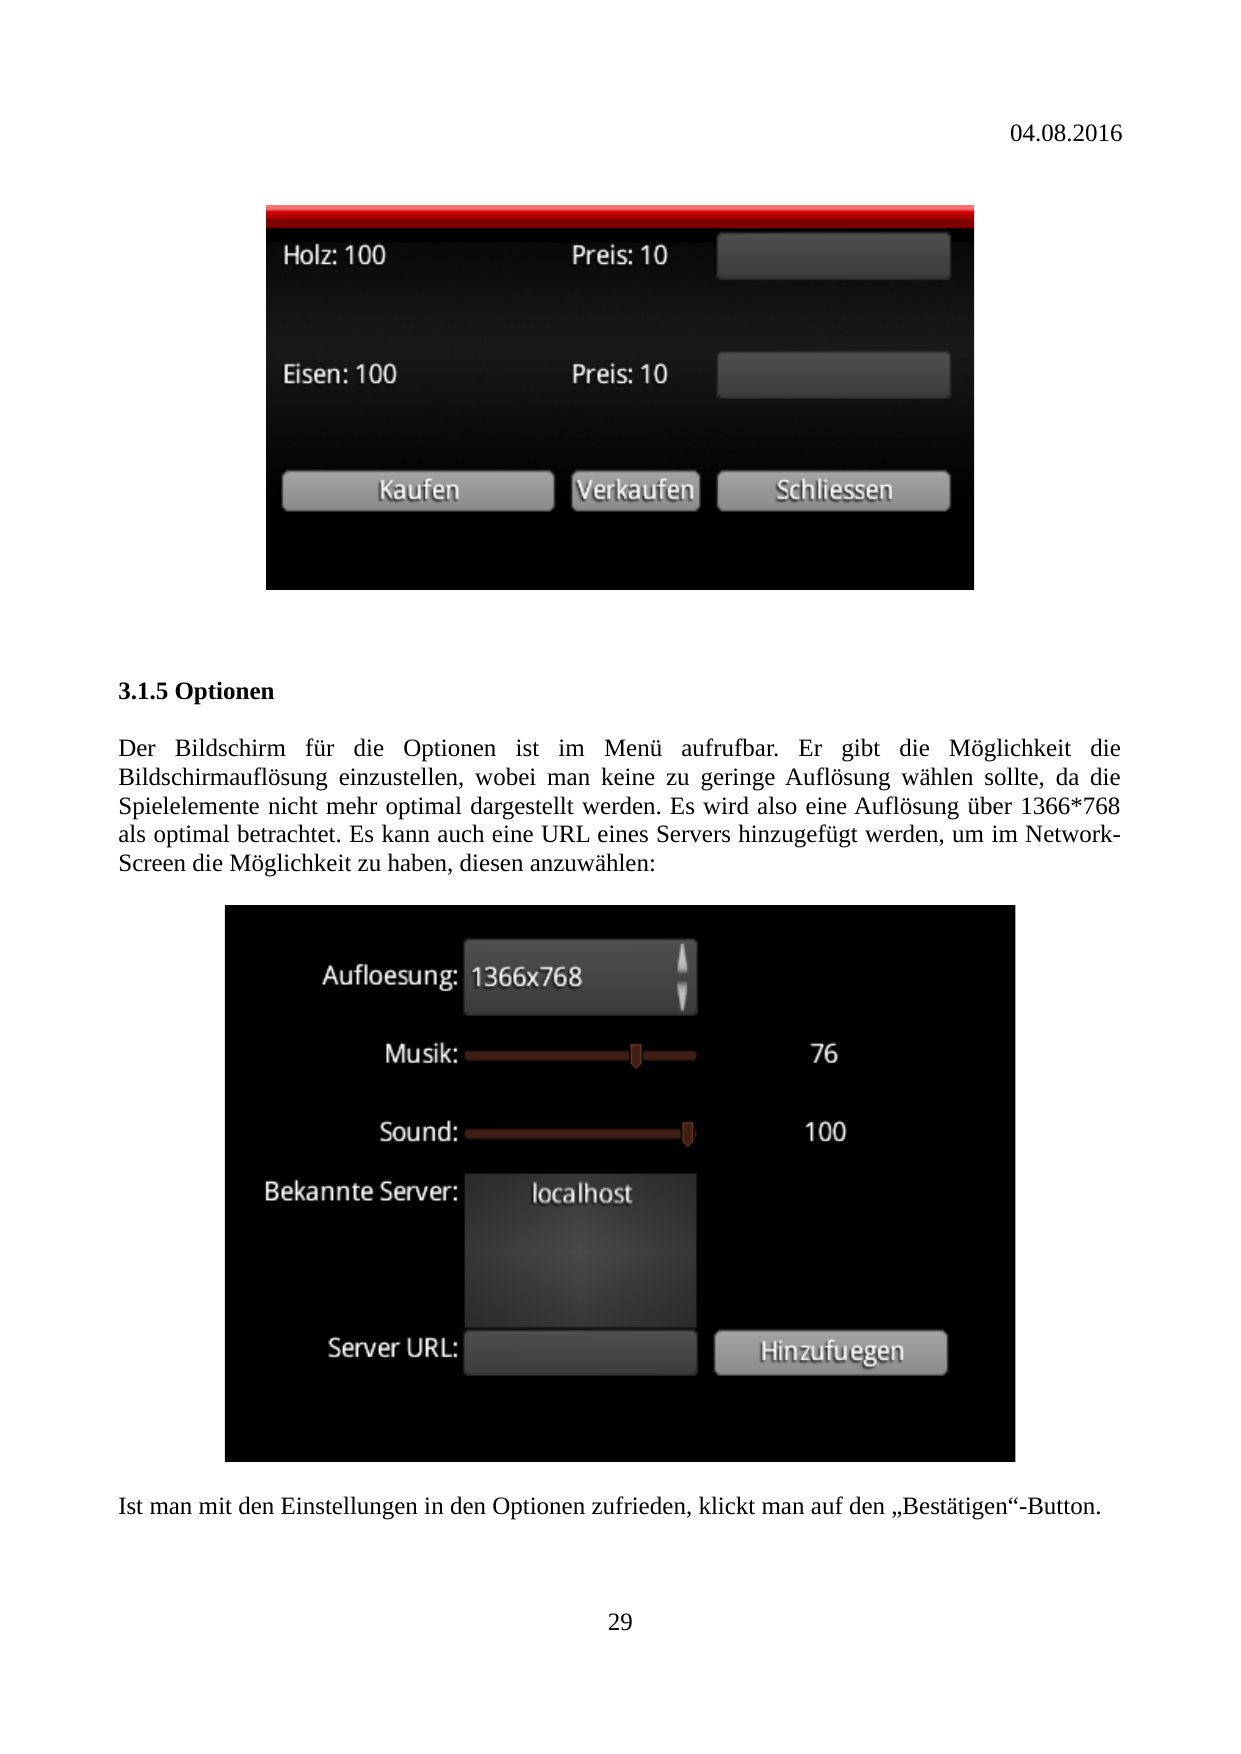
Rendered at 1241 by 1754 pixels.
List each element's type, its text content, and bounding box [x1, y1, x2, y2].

picture [224, 905, 1016, 1462]
picture [266, 205, 975, 590]
text Der Bildschirm für die Optionen ist im Menü aufrufbar. Er gibt die Möglichkeit die Bildschirmauflösung einzustellen, wobei man keine zu geringe Auflösung wählen sollte, da die Spielelemente nicht mehr optimal dargestellt werden. Es wird also eine Auflösung über 1366*768 als optimal betrachtet. Es kann auch eine URL eines Servers hinzugefügt werden, um im Network-Screen die Möglichkeit zu haben, diesen anzuwählen: [118, 733, 1122, 877]
text Ist man mit den Einstellungen in den Optionen zufrieden, klickt man auf den „Bestätigen“-Button. [118, 1491, 1122, 1519]
text 3.1.5 Optionen [118, 676, 1122, 704]
